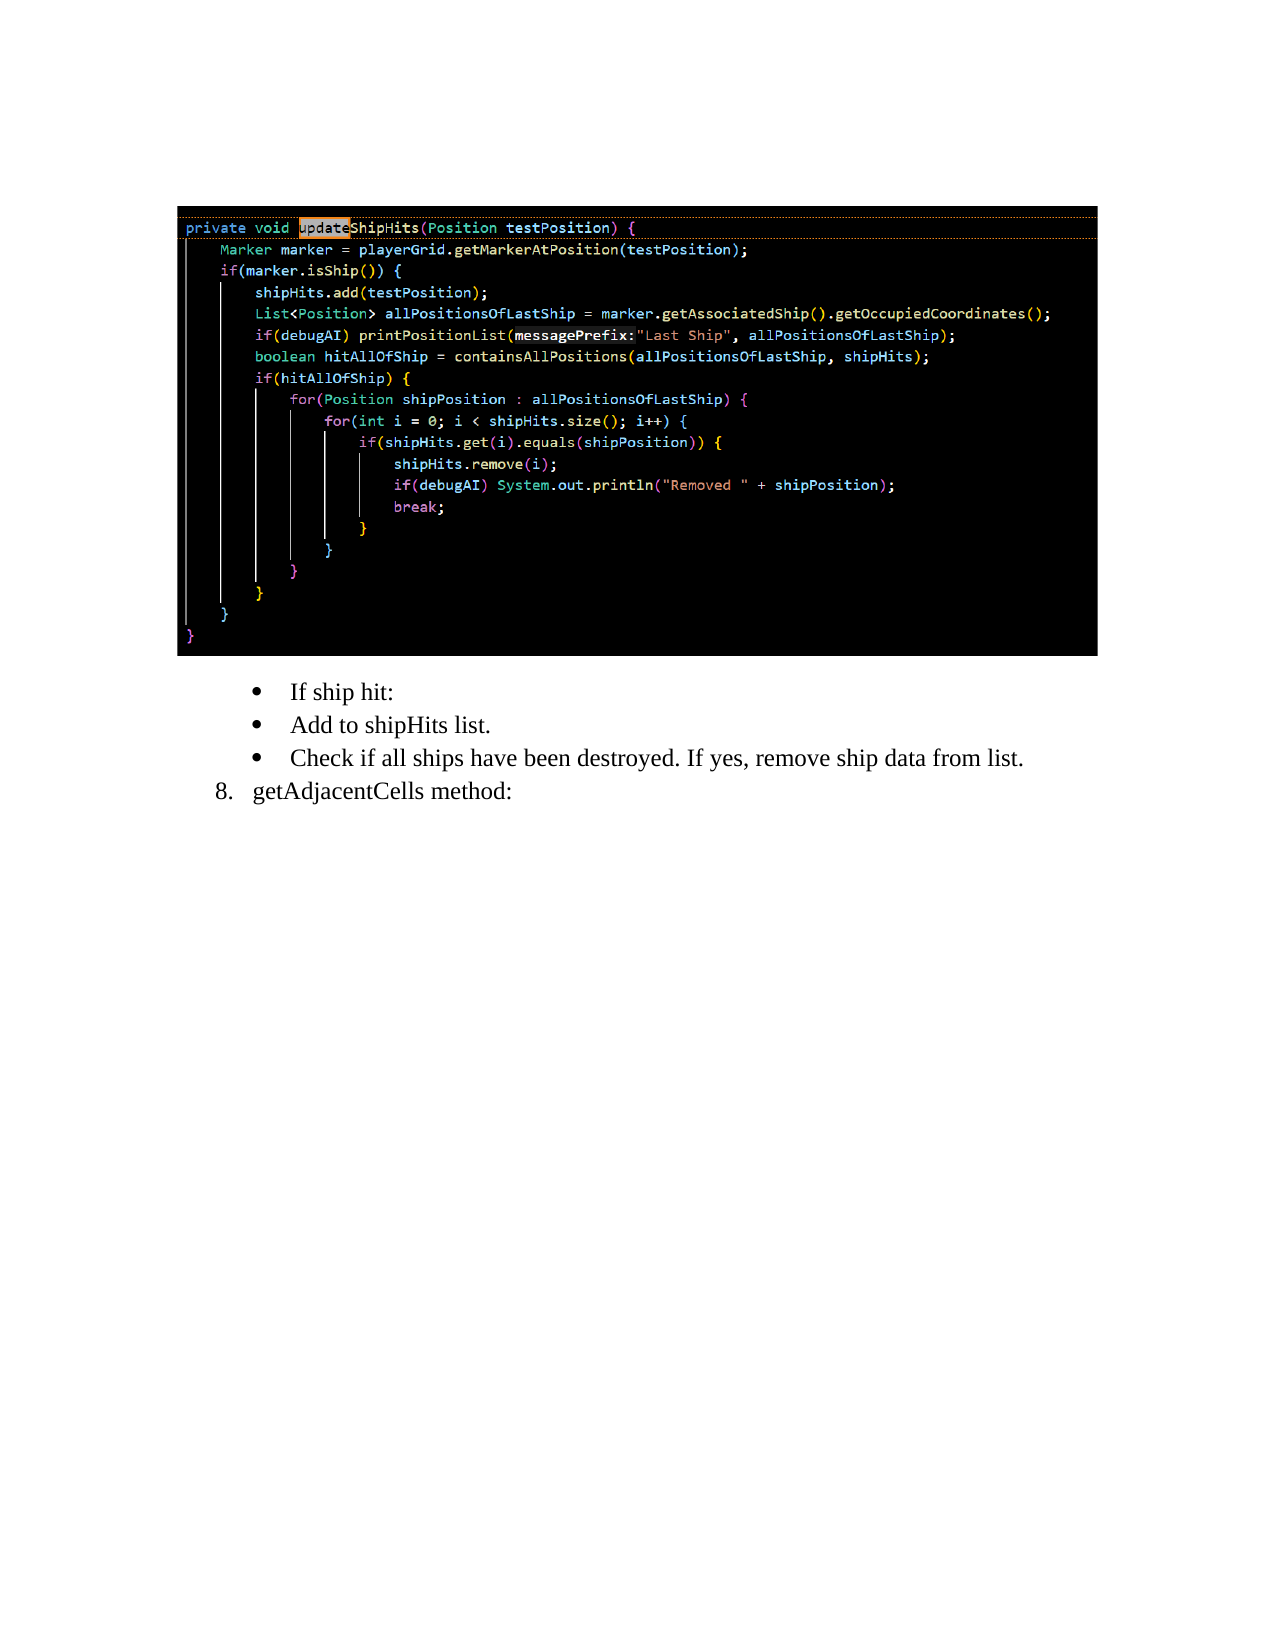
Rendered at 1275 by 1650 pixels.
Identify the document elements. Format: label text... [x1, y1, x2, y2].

list Add to shipHits list. [252, 710, 1098, 739]
list If ship hit: [252, 677, 1098, 706]
list getAdjacentCells method: [215, 776, 1098, 805]
list Check if all ships have been destroyed. If yes, remove ship data from list. [252, 743, 1098, 772]
